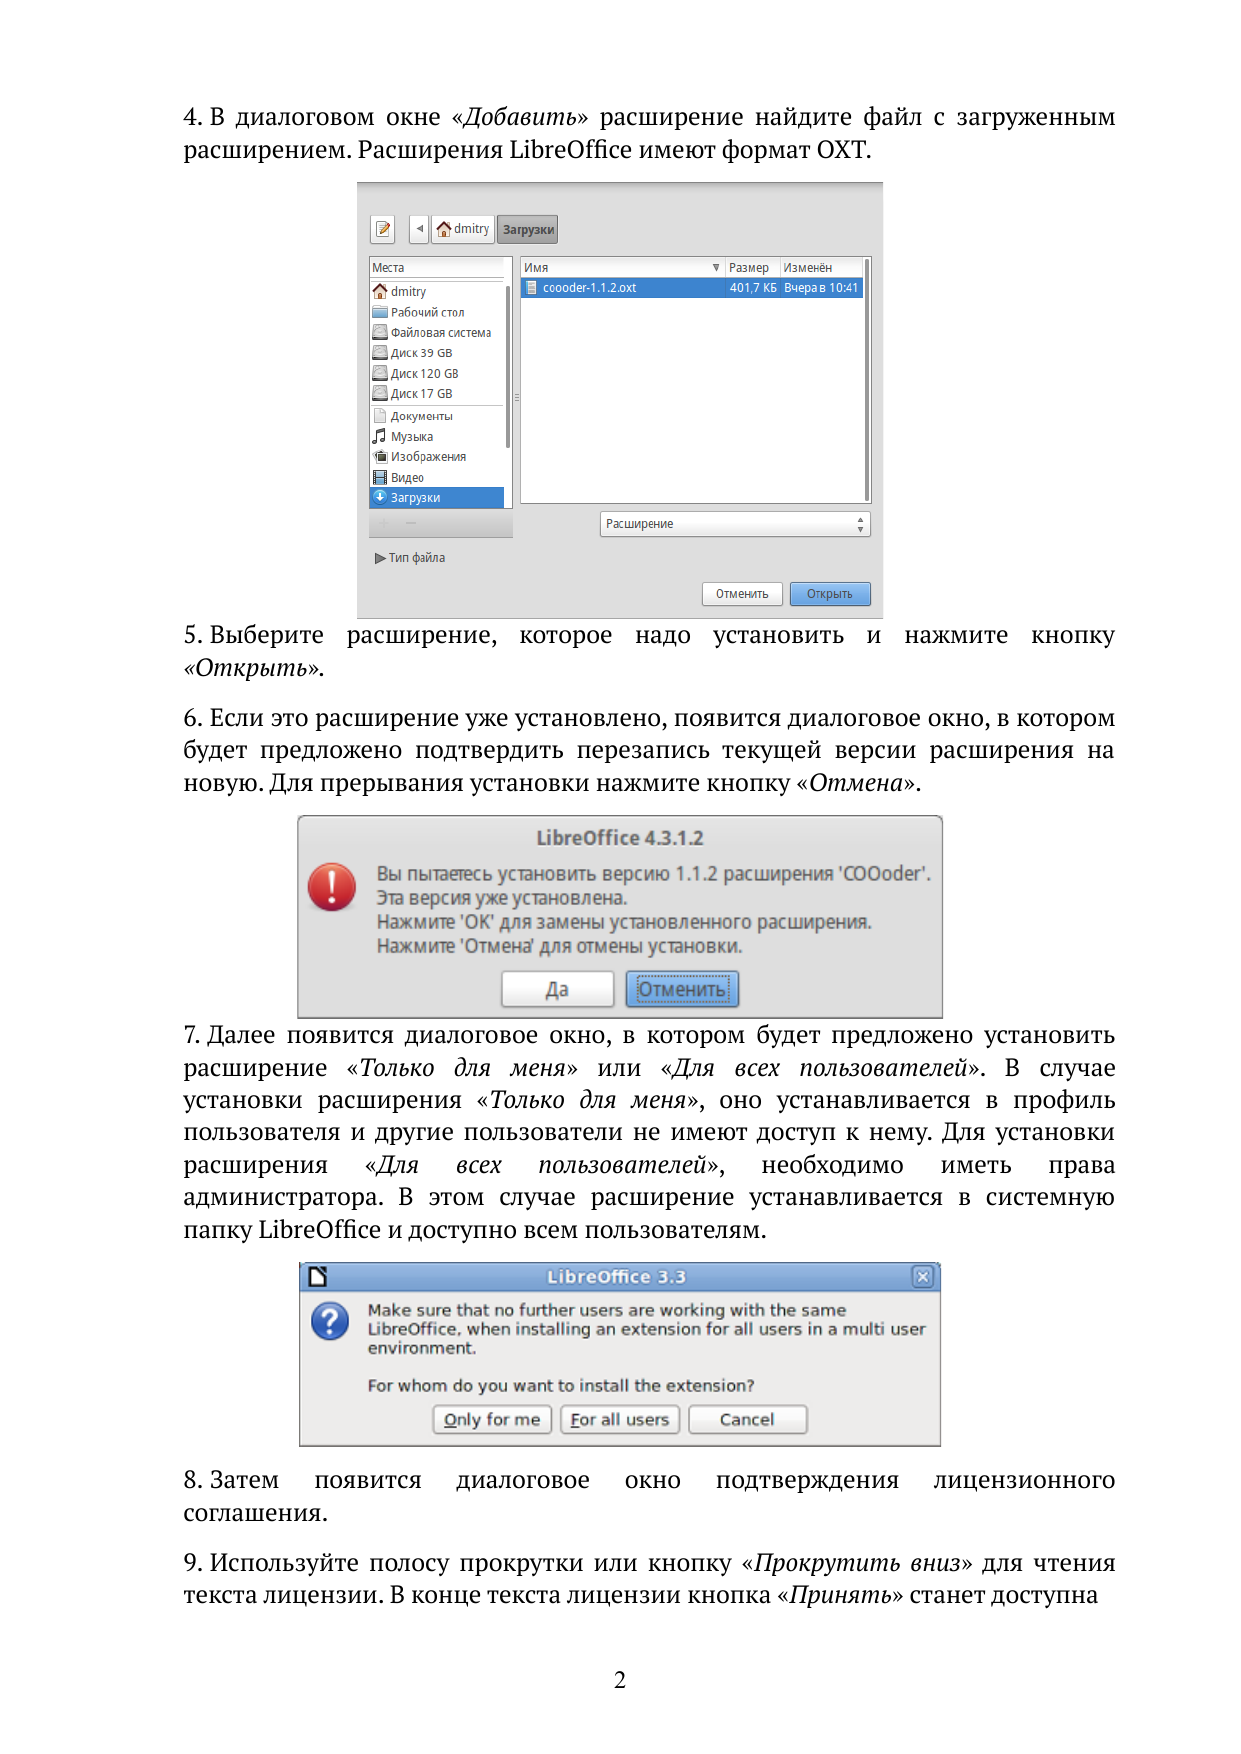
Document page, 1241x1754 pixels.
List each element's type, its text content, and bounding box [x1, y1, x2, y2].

text 7. Далее появится диалоговое окно, в котором будет предложено установить расширение «Только для меня» или «Для всех пользователей». В случае установки расширения «Только для меня», оно устанавливается в профиль пользователя и другие пользователи не имеют доступ к нему. Для установки расширения «Для всех пользователей», необходимо иметь права администратора. В этом случае расширение устанавливается в системную папку LibreOffice и доступно всем пользователям. [183, 816, 1116, 1245]
text 8. Затем появится диалоговое окно подтверждения лицензионного соглашения. [183, 1463, 1116, 1528]
picture [299, 1262, 942, 1447]
text 6. Если это расширение уже установлено, появится диалоговое окно, в котором будет предложено подтвердить перезапись текущей версии расширения на новую. Для прерывания установки нажмите кнопку «Отмена». [183, 701, 1116, 798]
picture [357, 182, 884, 619]
text 5. Выберите расширение, которое надо установить и нажмите кнопку «Открыть». [183, 183, 1116, 683]
text 9. Используйте полосу прокрутки или кнопку «Прокрутить вниз» для чтения текста лицензии. В конце текста лицензии кнопка «Принять» станет доступна [183, 1546, 1116, 1610]
picture [297, 815, 944, 1019]
text 4. В диалоговом окне «Добавить» расширение найдите файл с загруженным расширением. Расширения LibreOffice имеют формат OXT. [183, 100, 1116, 165]
